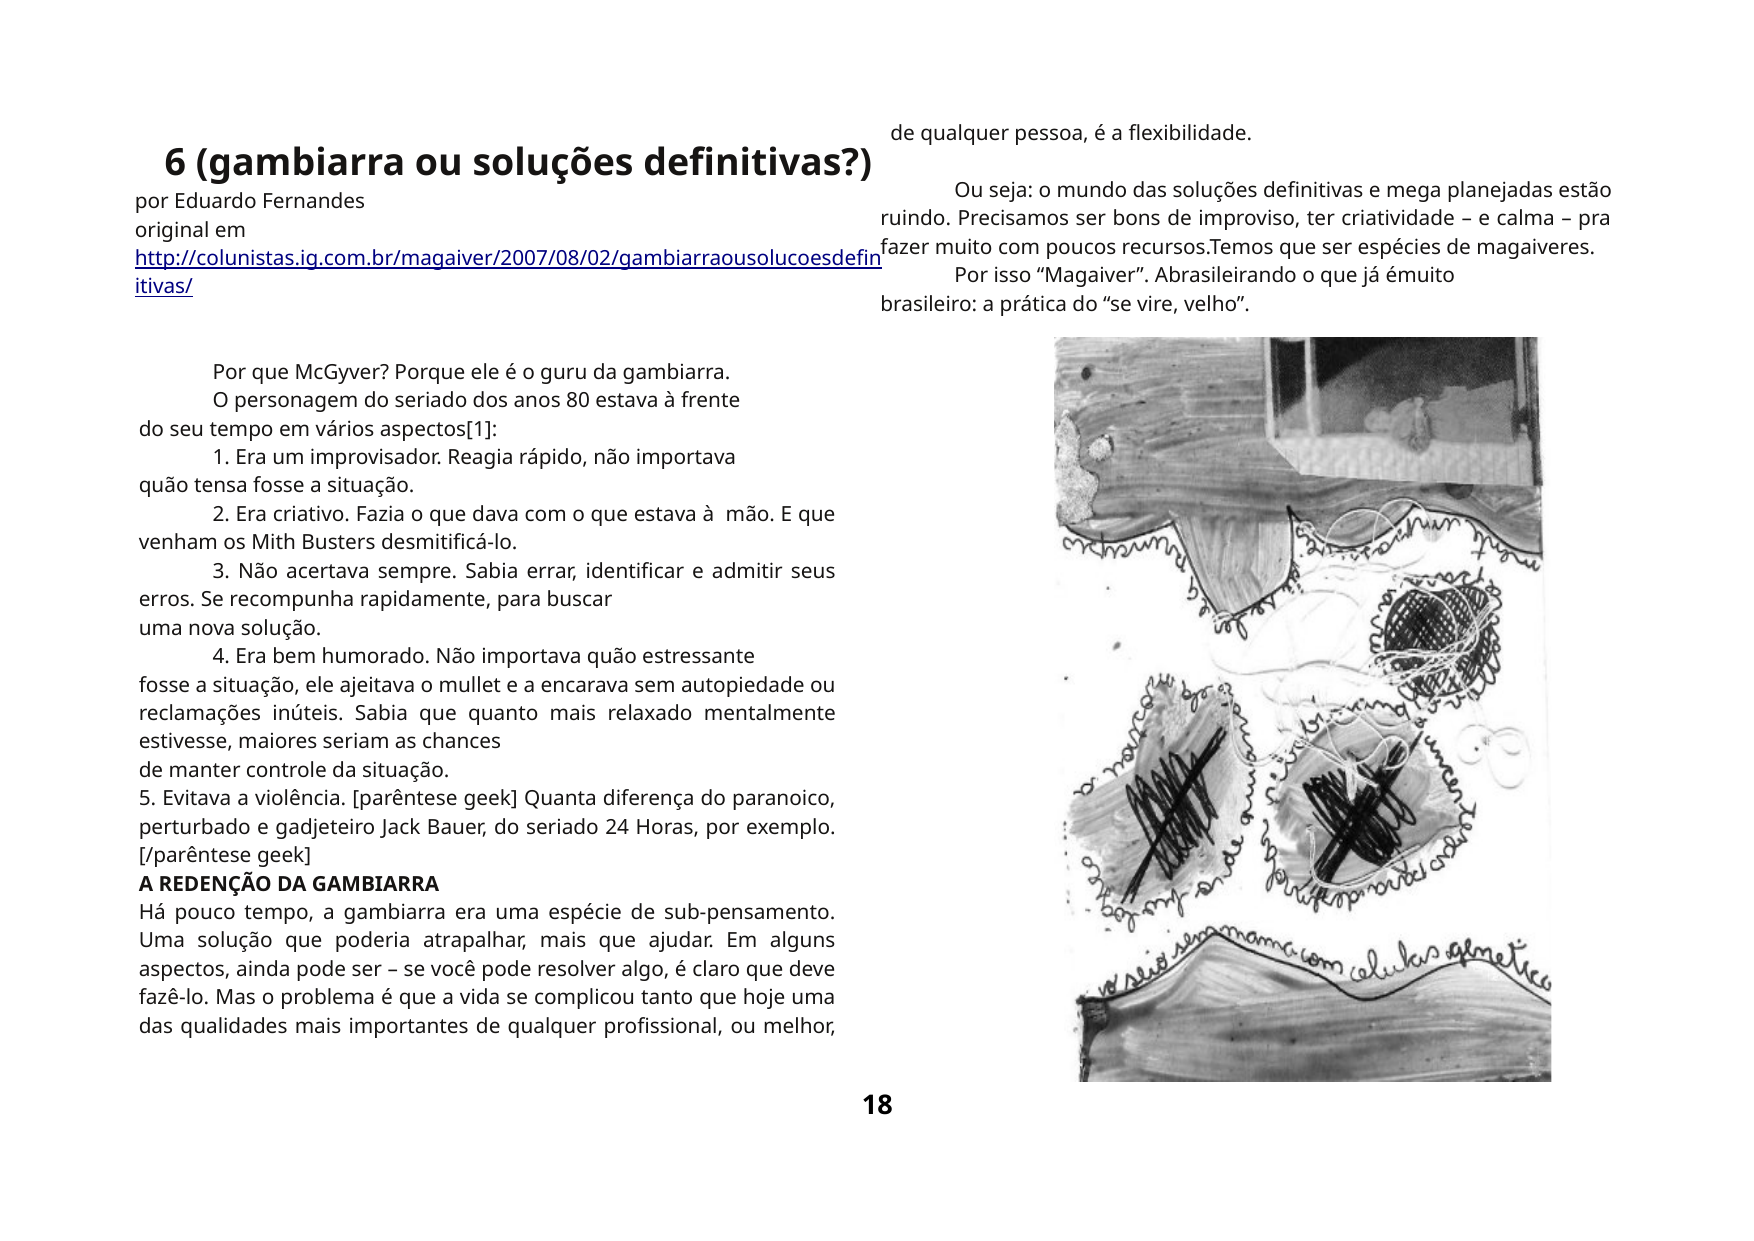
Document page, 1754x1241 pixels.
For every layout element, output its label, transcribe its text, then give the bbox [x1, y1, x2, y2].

text Por isso “Magaiver”. Abrasileirando o que já émuito [880, 260, 1613, 289]
text 5. Evitava a violência. [parêntese geek] Quanta diferença do paranoico, perturbado e gadjeteiro Jack Bauer, do seriado 24 Horas, por exemplo. [/parêntese geek] [138, 783, 837, 869]
text brasileiro: a prática do “se vire, velho”. [880, 289, 1613, 317]
text por Eduardo Fernandes [134, 186, 863, 215]
text 2. Era criativo. Fazia o que dava com o que estava à mão. E que venham os Mith Busters desmitificá-lo. [138, 499, 837, 556]
text A REDENÇÃO DA GAMBIARRA [138, 869, 837, 897]
text 3. Não acertava sempre. Sabia errar, identificar e admitir seus erros. Se recompunha rapidamente, para buscar [138, 556, 837, 613]
text Por que McGyver? Porque ele é o guru da gambiarra. [138, 357, 837, 385]
text Há pouco tempo, a gambiarra era uma espécie de sub-pensamento. Uma solução que poderia atrapalhar, mais que ajudar. Em alguns aspectos, ainda pode ser – se você pode resolver algo, é claro que deve fazê-lo. Mas o problema é que a vida se complicou tanto que hoje uma das qualidades mais importantes de qualquer profissional, ou melhor, [138, 897, 837, 1039]
text quão tensa fosse a situação. [138, 471, 837, 499]
text O personagem do seriado dos anos 80 estava à frente [138, 385, 837, 414]
picture [1054, 337, 1552, 1082]
text de qualquer pessoa, é a flexibilidade. [890, 118, 1624, 147]
text Ou seja: o mundo das soluções definitivas e mega planejadas estão ruindo. Precisamos ser bons de improviso, ter criatividade – e calma – pra fazer muito com poucos recursos.Temos que ser espécies de magaiveres. [880, 175, 1613, 260]
text uma nova solução. [138, 613, 837, 641]
text 6 (gambiarra ou soluções definitivas?) [113, 135, 863, 186]
text original em http://colunistas.ig.com.br/magaiver/2007/08/02/gambiarraousolucoesdefinitivas/ [134, 268, 863, 300]
text original em http://colunistas.ig.com.br/magaiver/2007/08/02/gambiarraousolucoesdefinitivas/ [134, 215, 863, 267]
text fosse a situação, ele ajeitava o mullet e a encarava sem autopiedade ou reclamações inúteis. Sabia que quanto mais relaxado mentalmente estivesse, maiores seriam as chances [138, 670, 837, 755]
text 1. Era um improvisador. Reagia rápido, não importava [138, 442, 837, 471]
text 4. Era bem humorado. Não importava quão estressante [138, 641, 837, 670]
text de manter controle da situação. [138, 755, 837, 783]
text do seu tempo em vários aspectos[1]: [138, 414, 837, 442]
